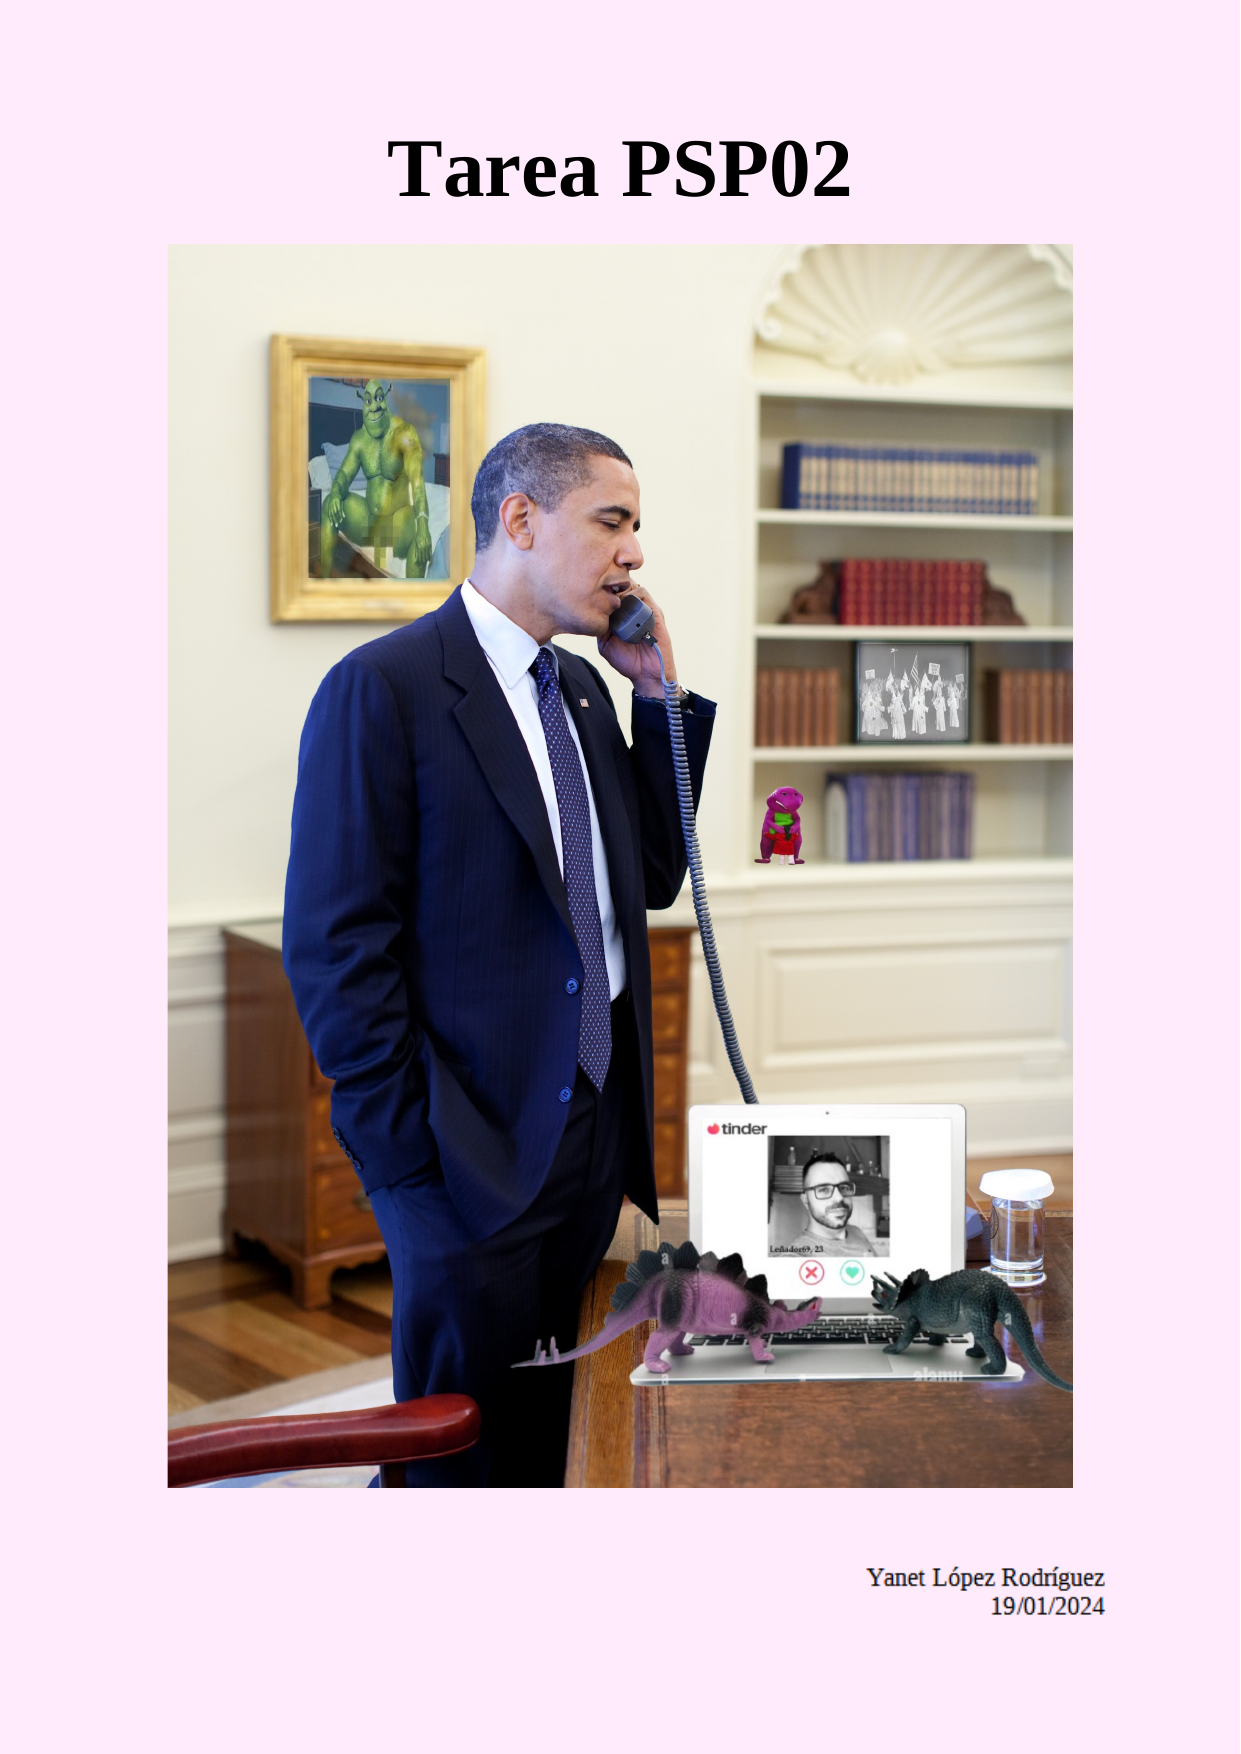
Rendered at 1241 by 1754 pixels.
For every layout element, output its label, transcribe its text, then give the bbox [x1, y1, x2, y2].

text Tarea PSP02 [118, 118, 1122, 214]
picture [848, 1548, 1127, 1634]
picture [167, 244, 1073, 1488]
